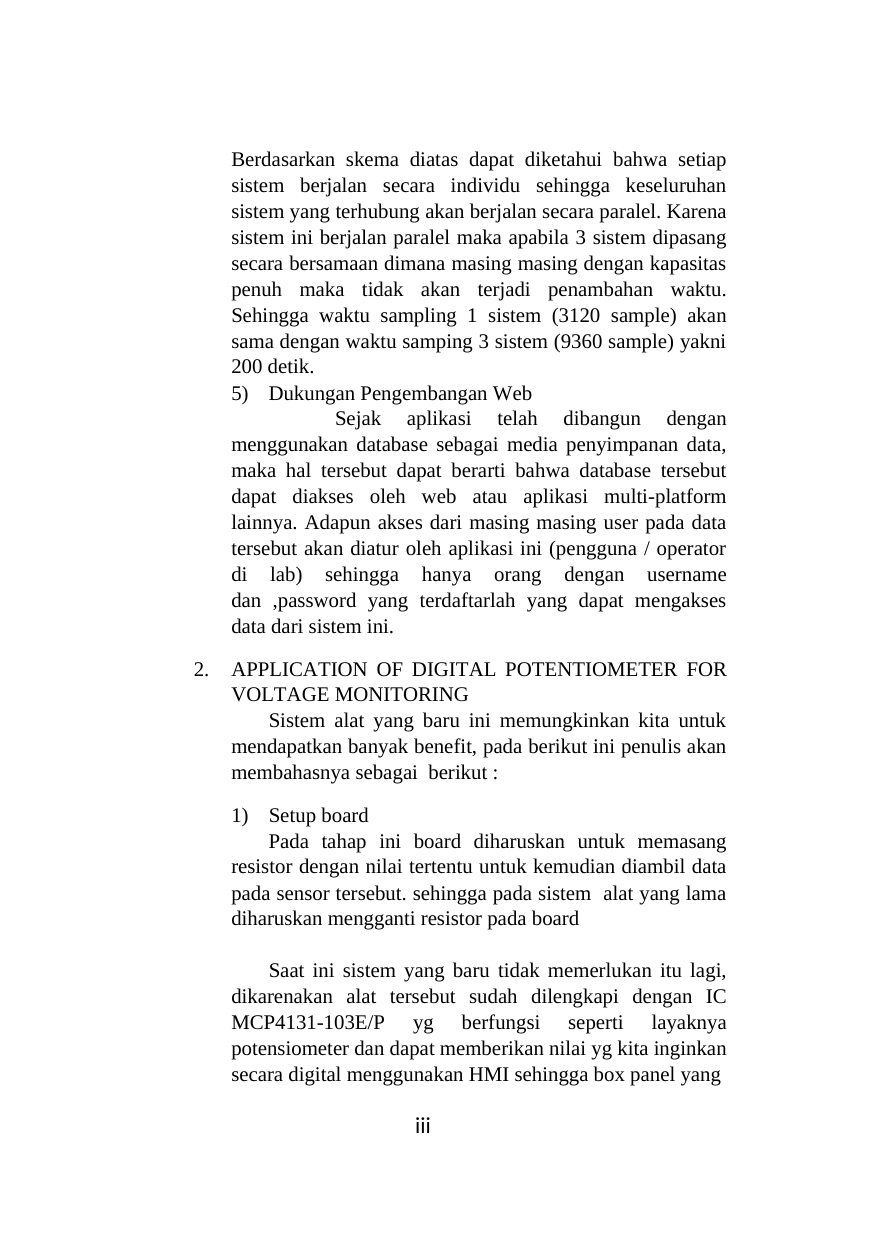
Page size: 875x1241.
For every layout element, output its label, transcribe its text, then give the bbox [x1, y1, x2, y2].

list Dukungan Pengembangan Web [231, 380, 727, 404]
list Berdasarkan skema diatas dapat diketahui bahwa setiap sistem berjalan secara individu sehingga keseluruhan sistem yang terhubung akan berjalan secara paralel. Karena sistem ini berjalan paralel maka apabila 3 sistem dipasang secara bersamaan dimana masing masing dengan kapasitas penuh maka tidak akan terjadi penambahan waktu. Sehingga waktu sampling 1 sistem (3120 sample) akan sama dengan waktu samping 3 sistem (9360 sample) yakni 200 detik. [231, 147, 727, 378]
list Sistem alat yang baru ini memungkinkan kita untuk mendapatkan banyak benefit, pada berikut ini penulis akan membahasnya sebagai berikut : [193, 708, 727, 784]
list APPLICATION OF DIGITAL POTENTIOMETER FOR VOLTAGE MONITORING [193, 656, 727, 706]
list Saat ini sistem yang baru tidak memerlukan itu lagi, dikarenakan alat tersebut sudah dilengkapi dengan IC MCP4131-103E/P yg berfungsi seperti layaknya potensiometer dan dapat memberikan nilai yg kita inginkan secara digital menggunakan HMI sehingga box panel yang [166, 958, 727, 1086]
list Pada tahap ini board diharuskan untuk memasang resistor dengan nilai tertentu untuk kemudian diambil data pada sensor tersebut. sehingga pada sistem alat yang lama diharuskan mengganti resistor pada board [166, 828, 727, 930]
list Sejak aplikasi telah dibangun dengan menggunakan database sebagai media penyimpanan data, maka hal tersebut dapat berarti bahwa database tersebut dapat diakses oleh web atau aplikasi multi-platform lainnya. Adapun akses dari masing masing user pada data tersebut akan diatur oleh aplikasi ini (pengguna / operator di lab) sehingga hanya orang dengan username dan ,password yang terdaftarlah yang dapat mengakses data dari sistem ini. [231, 406, 727, 638]
list Setup board [231, 803, 727, 827]
